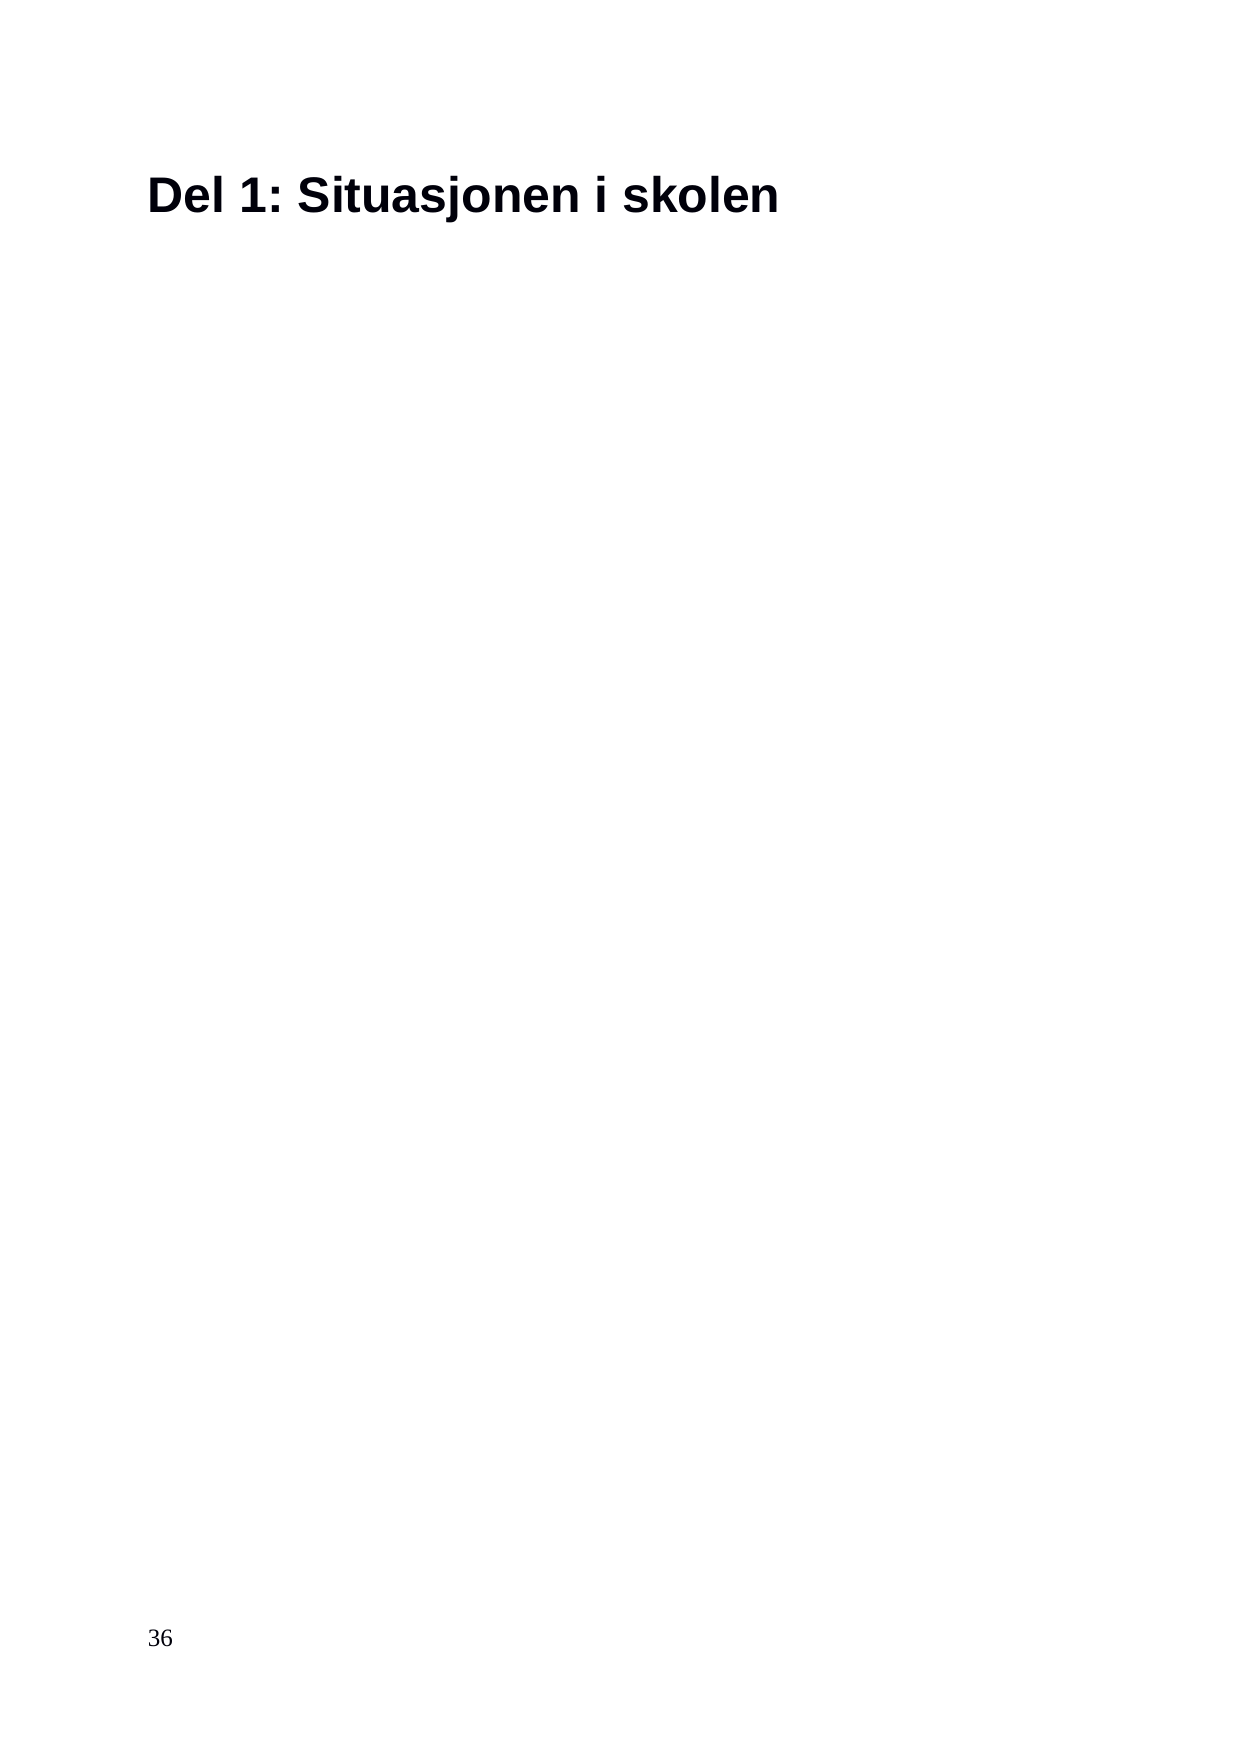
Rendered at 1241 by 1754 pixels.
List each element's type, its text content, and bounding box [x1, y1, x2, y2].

subtitle Del 1: Situasjonen i skolen [148, 165, 1092, 223]
